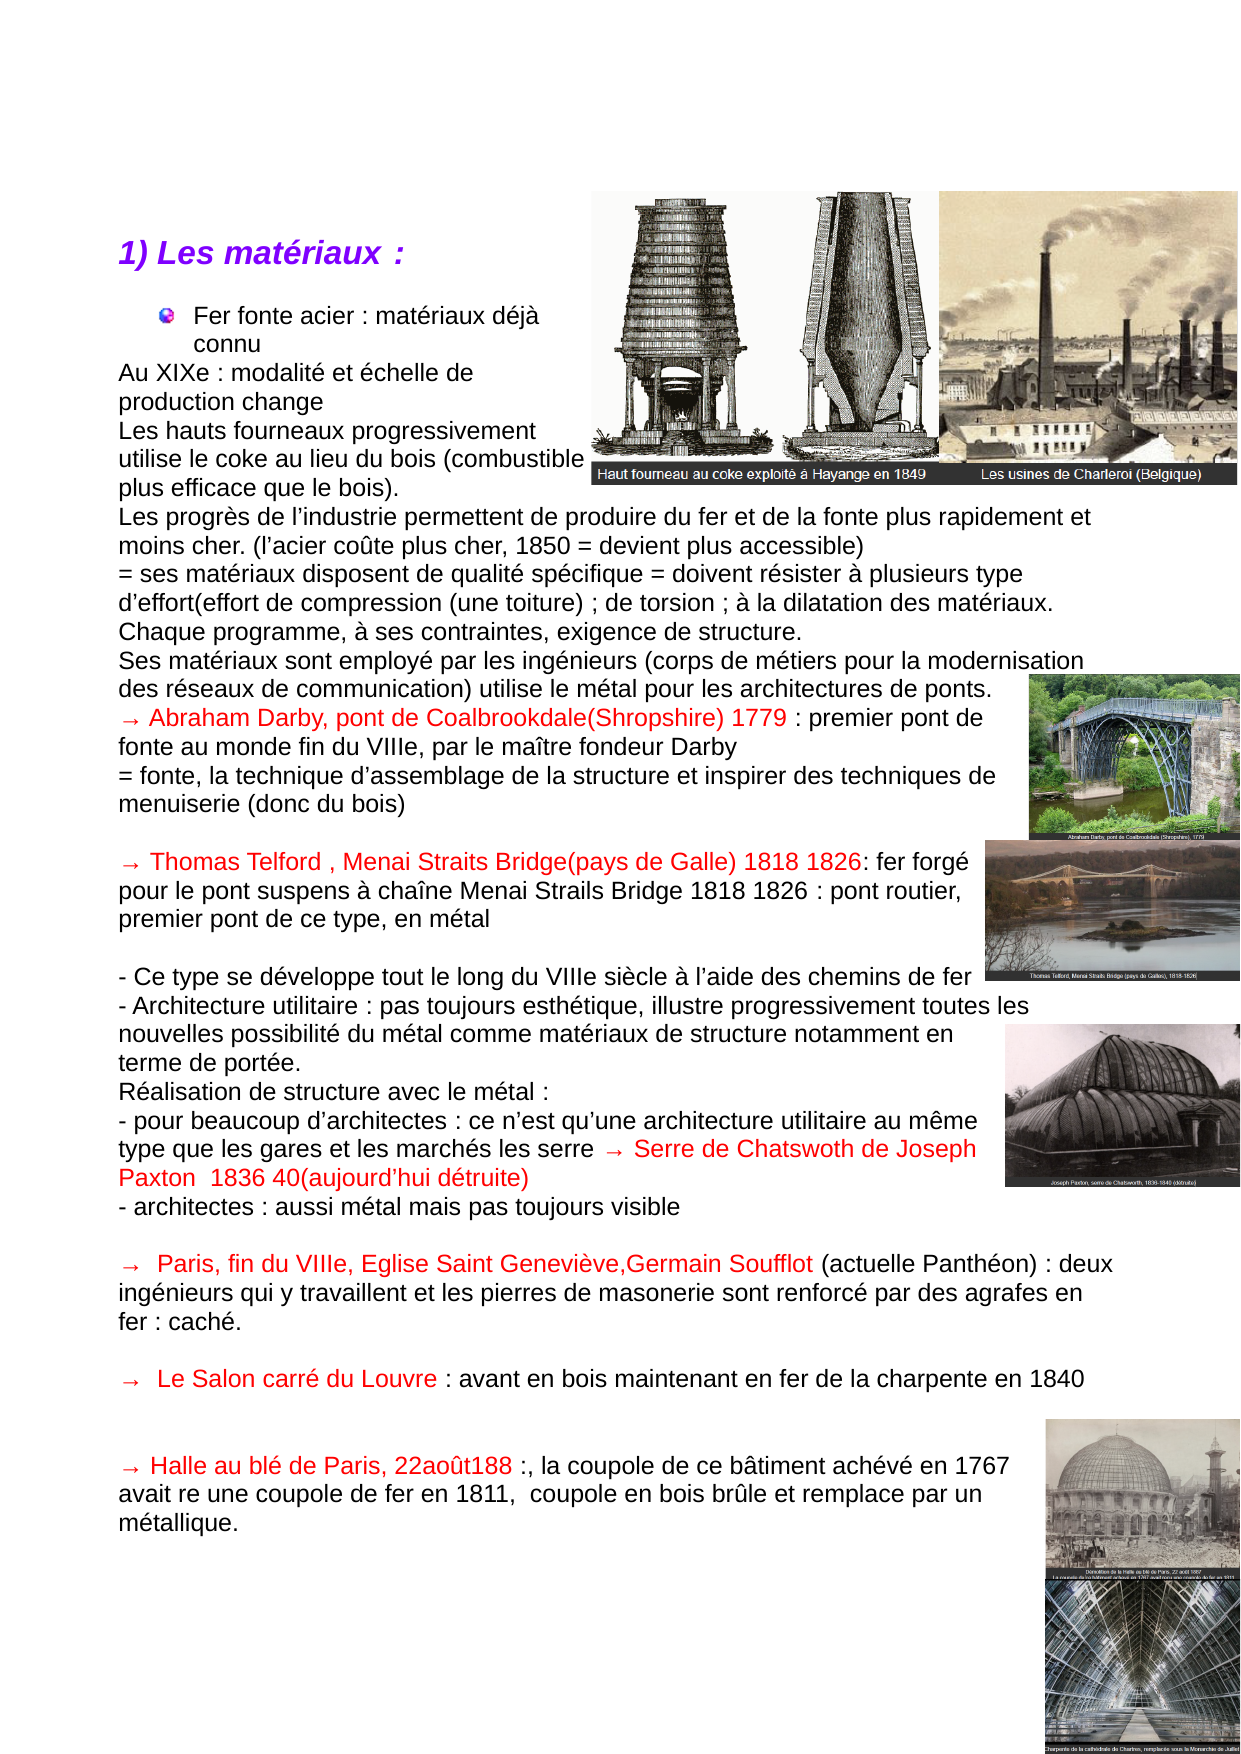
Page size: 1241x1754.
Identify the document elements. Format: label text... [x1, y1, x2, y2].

text Au XIXe : modalité et échelle de production change [118, 358, 591, 416]
text → Thomas Telford , Menai Straits Bridge(pays de Galle) 1818 1826: fer forgé pour le pont suspens à chaîne Menai Strails Bridge 1818 1826 : pont routier, premier pont de ce type, en métal [118, 847, 985, 933]
text Réalisation de structure avec le métal : [118, 1077, 1005, 1106]
text 1) Les matériaux : [118, 233, 591, 272]
text - architectes : aussi métal mais pas toujours visible [118, 1192, 1122, 1221]
text - pour beaucoup d’architectes : ce n’est qu’une architecture utilitaire au même type que les gares et les marchés les serre → Serre de Chatswoth de Joseph Paxton 1836 40(aujourd’hui détruite) [118, 1106, 1122, 1192]
picture [591, 191, 1238, 485]
text → Paris, fin du VIIIe, Eglise Saint Geneviève,Germain Soufflot (actuelle Panthéon) : deux ingénieurs qui y travaillent et les pierres de masonerie sont renforcé par des agrafes en fer : caché. [118, 1249, 1122, 1336]
text Ses matériaux sont employé par les ingénieurs (corps de métiers pour la modernisation des réseaux de communication) utilise le métal pour les architectures de ponts. [118, 646, 1122, 703]
picture [985, 674, 1240, 981]
text → Le Salon carré du Louvre : avant en bois maintenant en fer de la charpente en 1840 [118, 1364, 1122, 1393]
text → Abraham Darby, pont de Coalbrookdale(Shropshire) 1779 : premier pont de fonte au monde fin du VIIIe, par le maître fondeur Darby [118, 703, 1028, 761]
text = fonte, la technique d’assemblage de la structure et inspirer des techniques de menuiserie (donc du bois) [118, 761, 1028, 818]
text Chaque programme, à ses contraintes, exigence de structure. [118, 617, 1122, 646]
picture [156, 305, 176, 325]
list Fer fonte acier : matériaux déjà connu [156, 301, 591, 358]
text - Ce type se développe tout le long du VIIIe siècle à l’aide des chemins de fer [118, 962, 1122, 991]
text Les hauts fourneaux progressivement utilise le coke au lieu du bois (combustible plus efficace que le bois). [118, 416, 1122, 502]
picture [1005, 1024, 1241, 1187]
text - Architecture utilitaire : pas toujours esthétique, illustre progressivement toutes les nouvelles possibilité du métal comme matériaux de structure notamment en terme de portée. [118, 991, 1122, 1077]
picture [1045, 1419, 1241, 1754]
text Les progrès de l’industrie permettent de produire du fer et de la fonte plus rapidement et moins cher. (l’acier coûte plus cher, 1850 = devient plus accessible) [118, 502, 1122, 559]
text = ses matériaux disposent de qualité spécifique = doivent résister à plusieurs type d’effort(effort de compression (une toiture) ; de torsion ; à la dilatation des matériaux. [118, 559, 1122, 617]
text → Halle au blé de Paris, 22août188 :, la coupole de ce bâtiment achévé en 1767 avait re une coupole de fer en 1811, coupole en bois brûle et remplace par un métallique. [118, 1451, 1045, 1537]
